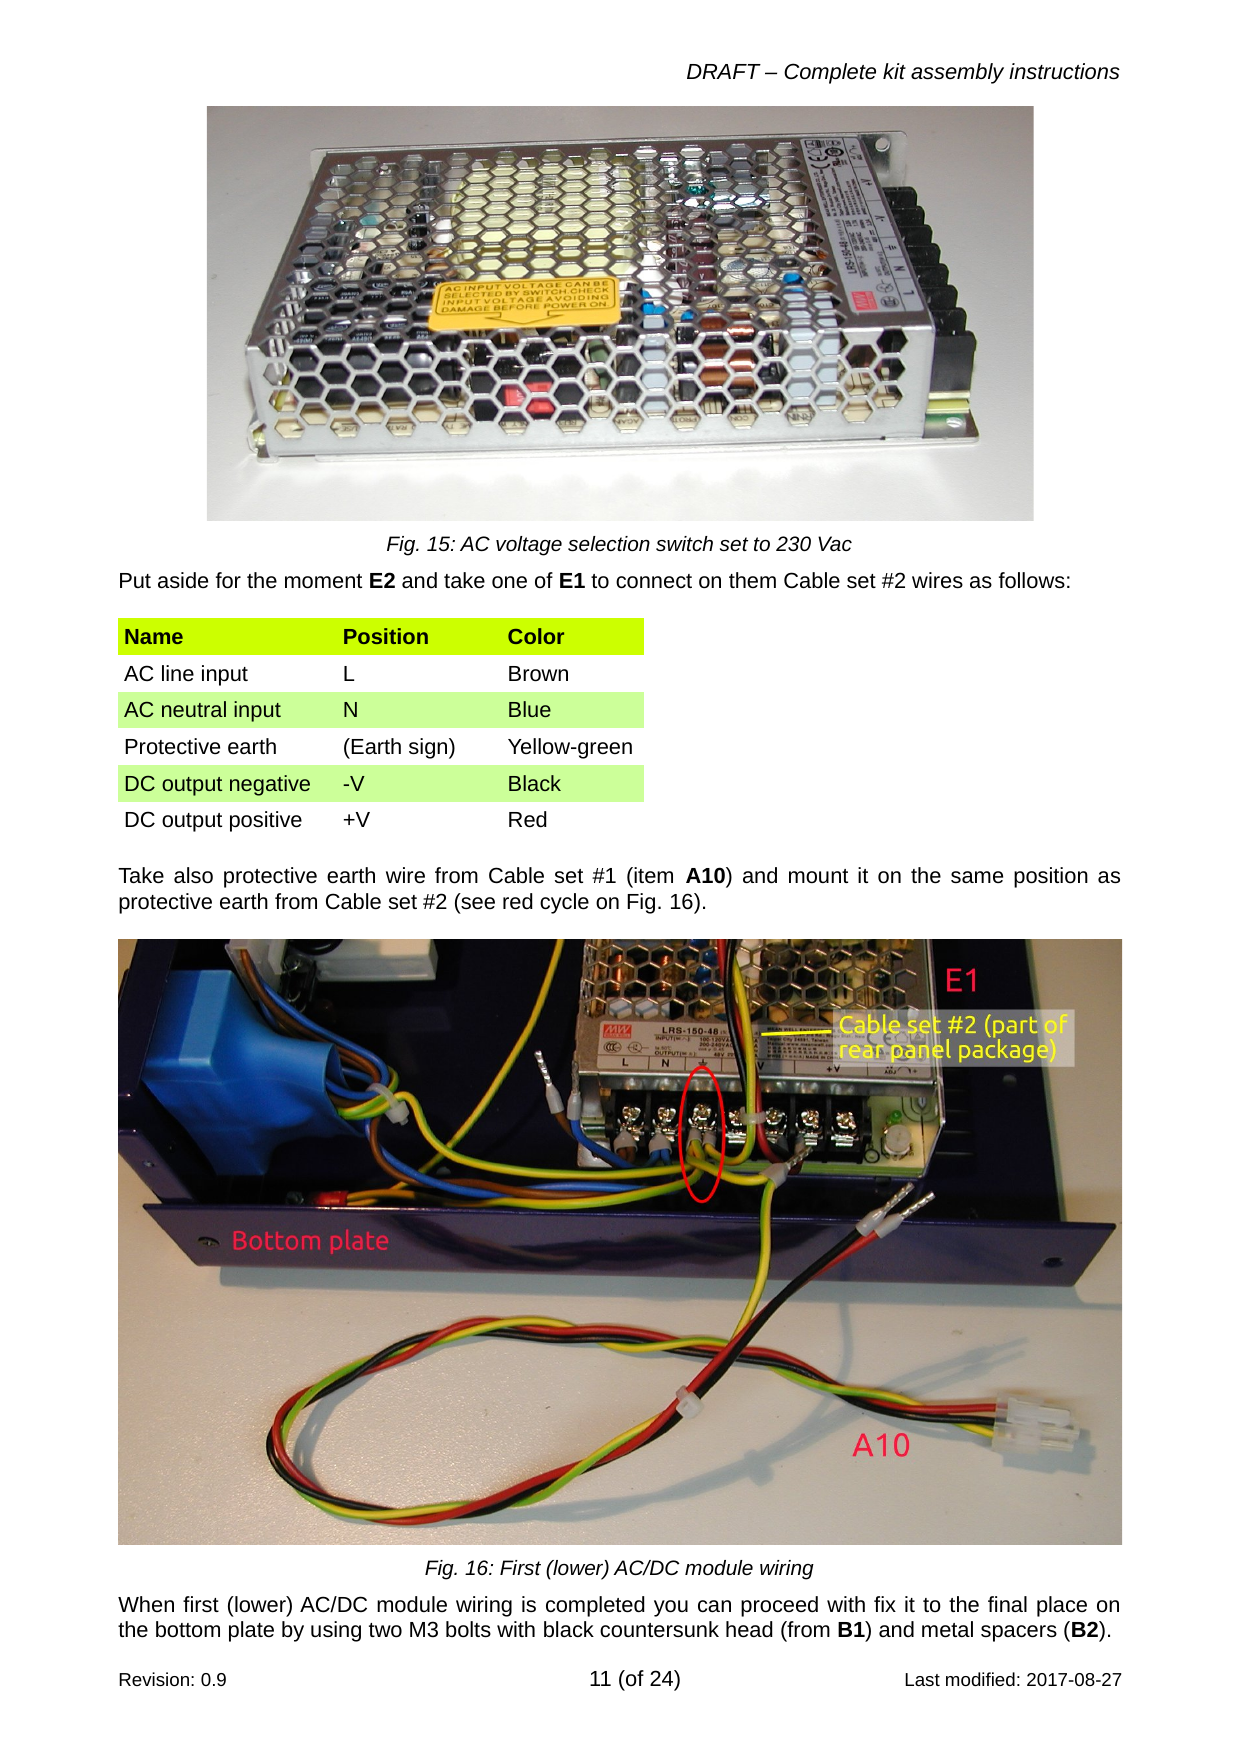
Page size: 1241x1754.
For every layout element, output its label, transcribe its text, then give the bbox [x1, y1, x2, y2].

table_cell Protective earth [118, 728, 337, 765]
table_cell AC neutral input [118, 692, 337, 728]
table_header Position [337, 618, 502, 655]
picture [206, 106, 1034, 521]
table_cell N [337, 692, 502, 728]
table_header Name [118, 618, 337, 655]
table_cell DC output negative [118, 765, 337, 802]
table_cell Brown [502, 655, 644, 692]
table_cell Red [502, 802, 644, 838]
text Put aside for the moment E2 and take one of E1 to connect on them Cable set #2 wires as follows: [118, 106, 1122, 593]
table_cell -V [337, 765, 502, 802]
table_cell DC output positive [118, 802, 337, 838]
table_header Color [502, 618, 644, 655]
text When first (lower) AC/DC module wiring is completed you can proceed with fix it to the final place on the bottom plate by using two M3 bolts with black countersunk head (from B1) and metal spacers (B2). [118, 1580, 1122, 1642]
table_cell Blue [502, 692, 644, 728]
table_cell AC line input [118, 655, 337, 692]
text Fig. 16: First (lower) AC/DC module wiring [118, 1545, 1122, 1580]
table_cell +V [337, 802, 502, 838]
table_cell L [337, 655, 502, 692]
picture [118, 939, 1123, 1545]
text Fig. 15: AC voltage selection switch set to 230 Vac [207, 521, 1033, 556]
table_cell Black [502, 765, 644, 802]
text Take also protective earth wire from Cable set #1 (item A10) and mount it on the same position as protective earth from Cable set #2 (see red cycle on Fig. 16). [118, 863, 1122, 914]
table_cell (Earth sign) [337, 728, 502, 765]
table_cell Yellow-green [502, 728, 644, 765]
